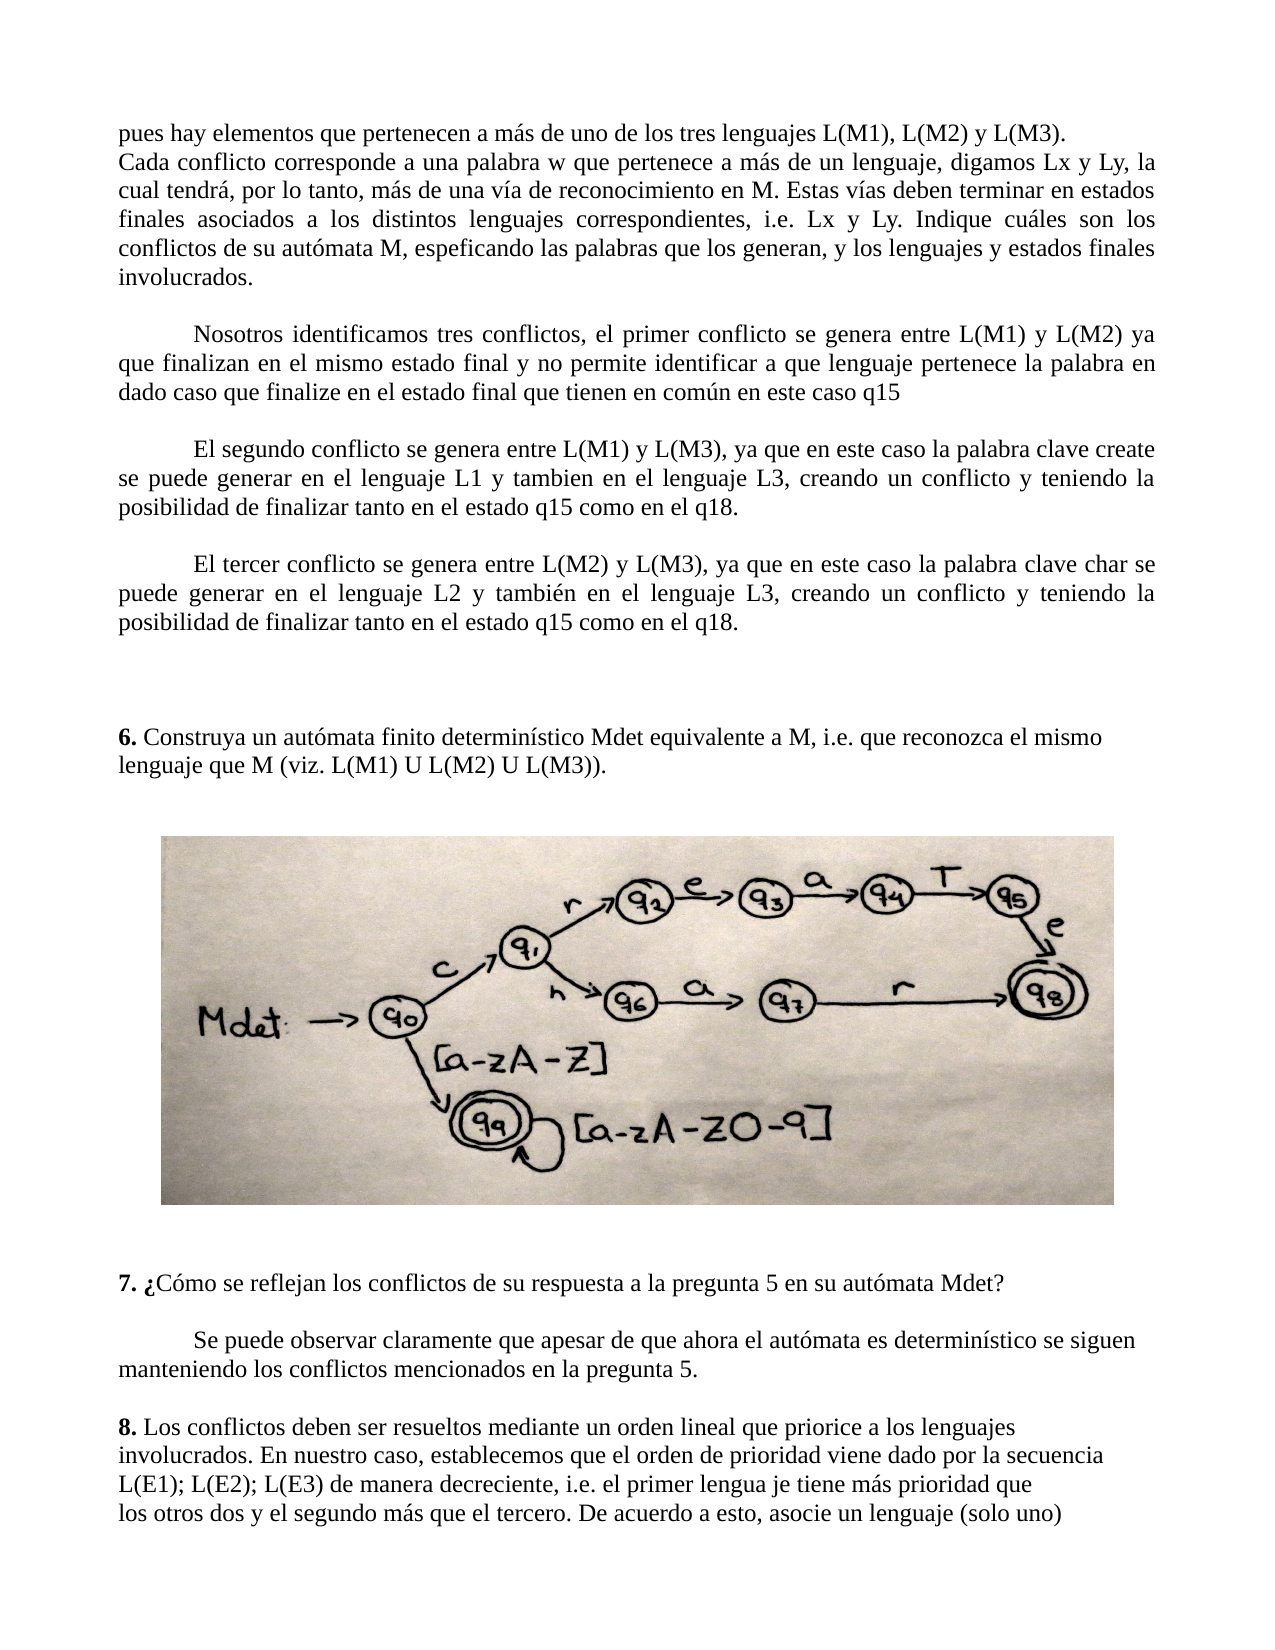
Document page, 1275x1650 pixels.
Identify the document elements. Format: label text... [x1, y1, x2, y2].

text 8. Los conflictos deben ser resueltos mediante un orden lineal que priorice a los lenguajes involucrados. En nuestro caso, establecemos que el orden de prioridad viene dado por la secuencia [118, 1412, 1157, 1469]
text El segundo conflicto se genera entre L(M1) y L(M3), ya que en este caso la palabra clave create se puede generar en el lenguaje L1 y tambien en el lenguaje L3, creando un conflicto y teniendo la posibilidad de finalizar tanto en el estado q15 como en el q18. [118, 434, 1157, 521]
text pues hay elementos que pertenecen a más de uno de los tres lenguajes L(M1), L(M2) y L(M3). [118, 118, 1157, 147]
text El tercer conflicto se genera entre L(M2) y L(M3), ya que en este caso la palabra clave char se puede generar en el lenguaje L2 y también en el lenguaje L3, creando un conflicto y teniendo la posibilidad de finalizar tanto en el estado q15 como en el q18. [118, 549, 1157, 636]
text 7. ¿Cómo se reflejan los conflictos de su respuesta a la pregunta 5 en su autómata Mdet? [118, 1268, 1157, 1297]
text los otros dos y el segundo más que el tercero. De acuerdo a esto, asocie un lenguaje (solo uno) [118, 1498, 1157, 1527]
text Cada conflicto corresponde a una palabra w que pertenece a más de un lenguaje, digamos Lx y Ly, la cual tendrá, por lo tanto, más de una vía de reconocimiento en M. Estas vías deben terminar en estados finales asociados a los distintos lenguajes correspondientes, i.e. Lx y Ly. Indique cuáles son los conflictos de su autómata M, espeficando las palabras que los generan, y los lenguajes y estados finales involucrados. [118, 147, 1157, 291]
text L(E1); L(E2); L(E3) de manera decreciente, i.e. el primer lengua je tiene más prioridad que [118, 1469, 1157, 1498]
text lenguaje que M (viz. L(M1) U L(M2) U L(M3)). [118, 751, 1157, 779]
text Se puede observar claramente que apesar de que ahora el autómata es determinístico se siguen manteniendo los conflictos mencionados en la pregunta 5. [118, 1326, 1157, 1383]
picture [161, 836, 1114, 1205]
text Nosotros identificamos tres conflictos, el primer conflicto se genera entre L(M1) y L(M2) ya que finalizan en el mismo estado final y no permite identificar a que lenguaje pertenece la palabra en dado caso que finalize en el estado final que tienen en común en este caso q15 [118, 319, 1157, 406]
text 6. Construya un autómata finito determinístico Mdet equivalente a M, i.e. que reconozca el mismo [118, 722, 1157, 751]
